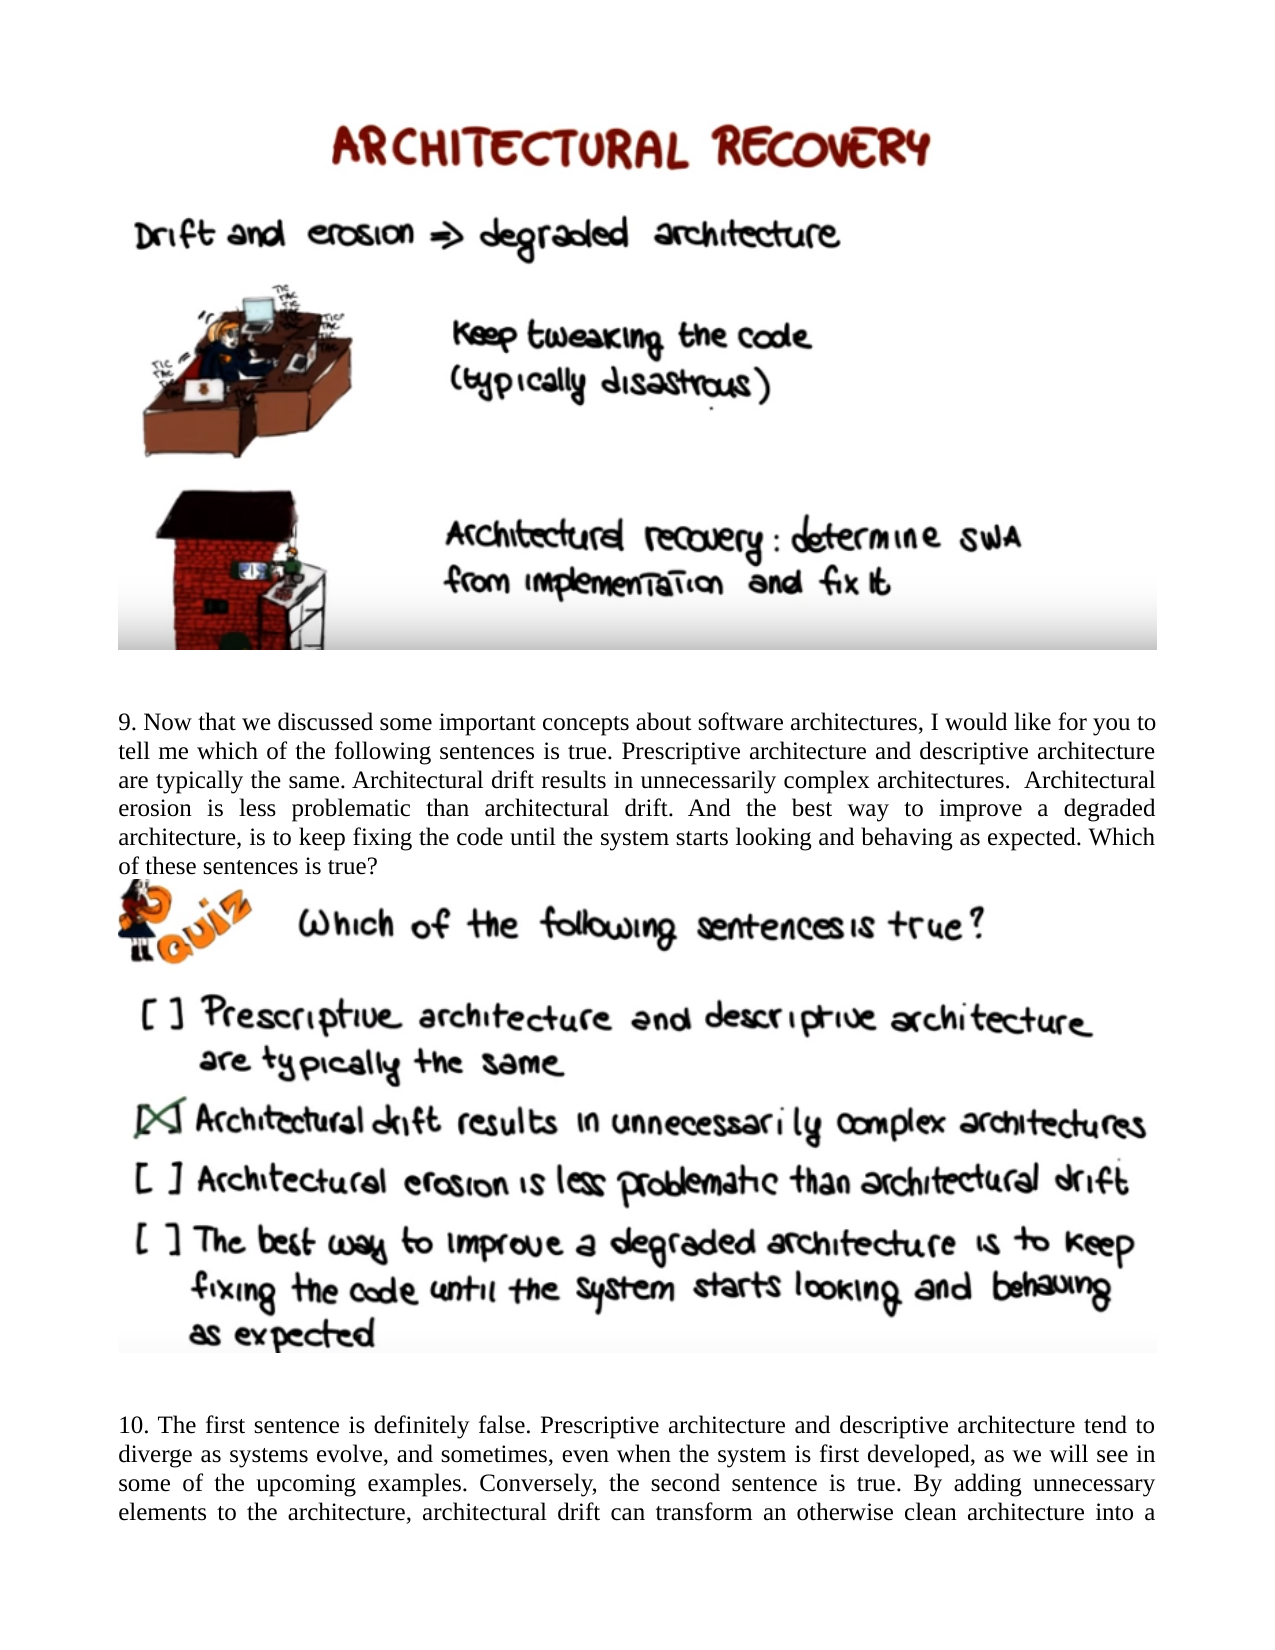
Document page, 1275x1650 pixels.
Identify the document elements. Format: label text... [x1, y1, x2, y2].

text 9. Now that we discussed some important concepts about software architectures, I would like for you to tell me which of the following sentences is true. Prescriptive architecture and descriptive architecture are typically the same. Architectural drift results in unnecessarily complex architectures. Architectural erosion is less problematic than architectural drift. And the best way to improve a degraded architecture, is to keep fixing the code until the system starts looking and behaving as expected. Which of these sentences is true? [118, 707, 1157, 879]
picture [118, 118, 1157, 650]
picture [118, 879, 1157, 1353]
text 10. The first sentence is definitely false. Prescriptive architecture and descriptive architecture tend to diverge as systems evolve, and sometimes, even when the system is first developed, as we will see in some of the upcoming examples. Conversely, the second sentence is true. By adding unnecessary elements to the architecture, architectural drift can transform an otherwise clean architecture into a [118, 1411, 1157, 1526]
